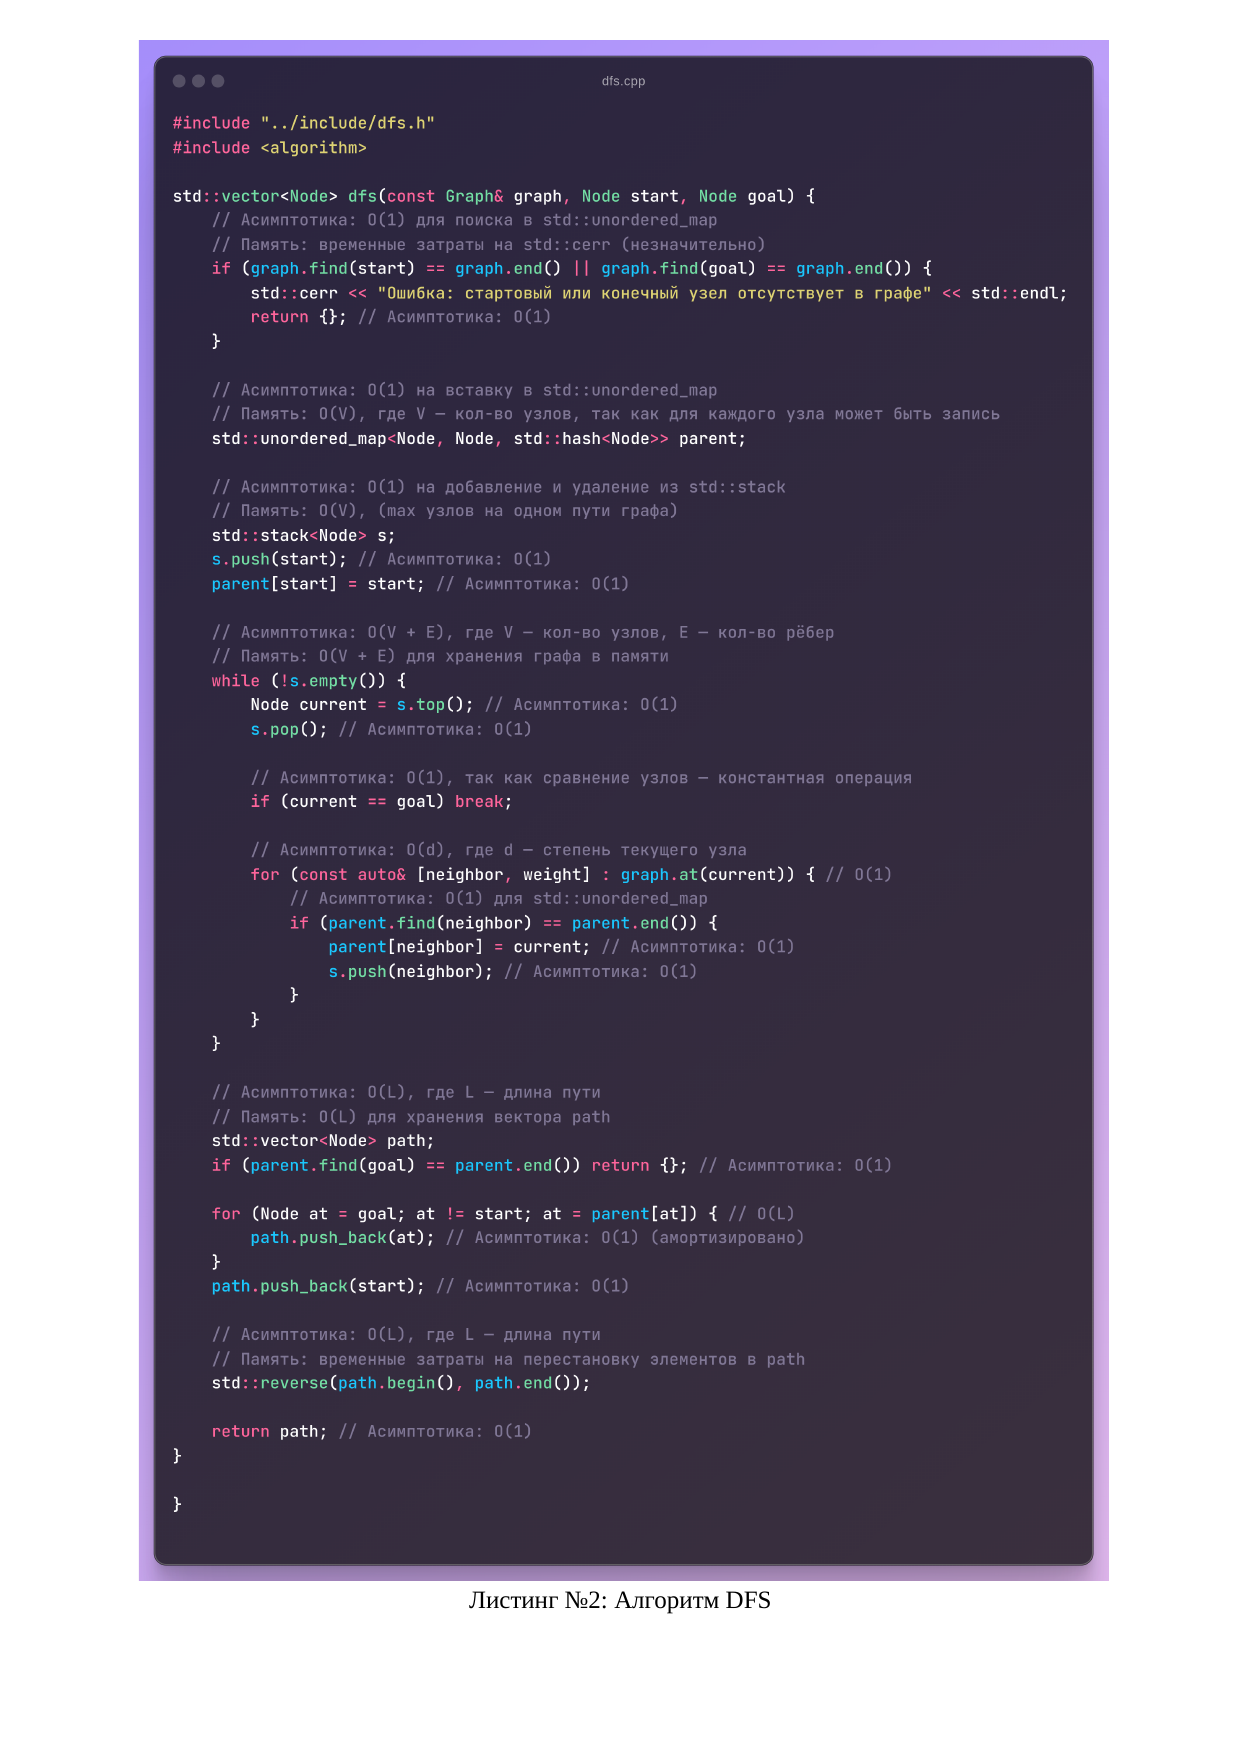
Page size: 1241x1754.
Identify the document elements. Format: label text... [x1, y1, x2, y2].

text Листинг №2: Алгоритм DFS [118, 118, 1122, 1614]
picture [138, 40, 1109, 1581]
